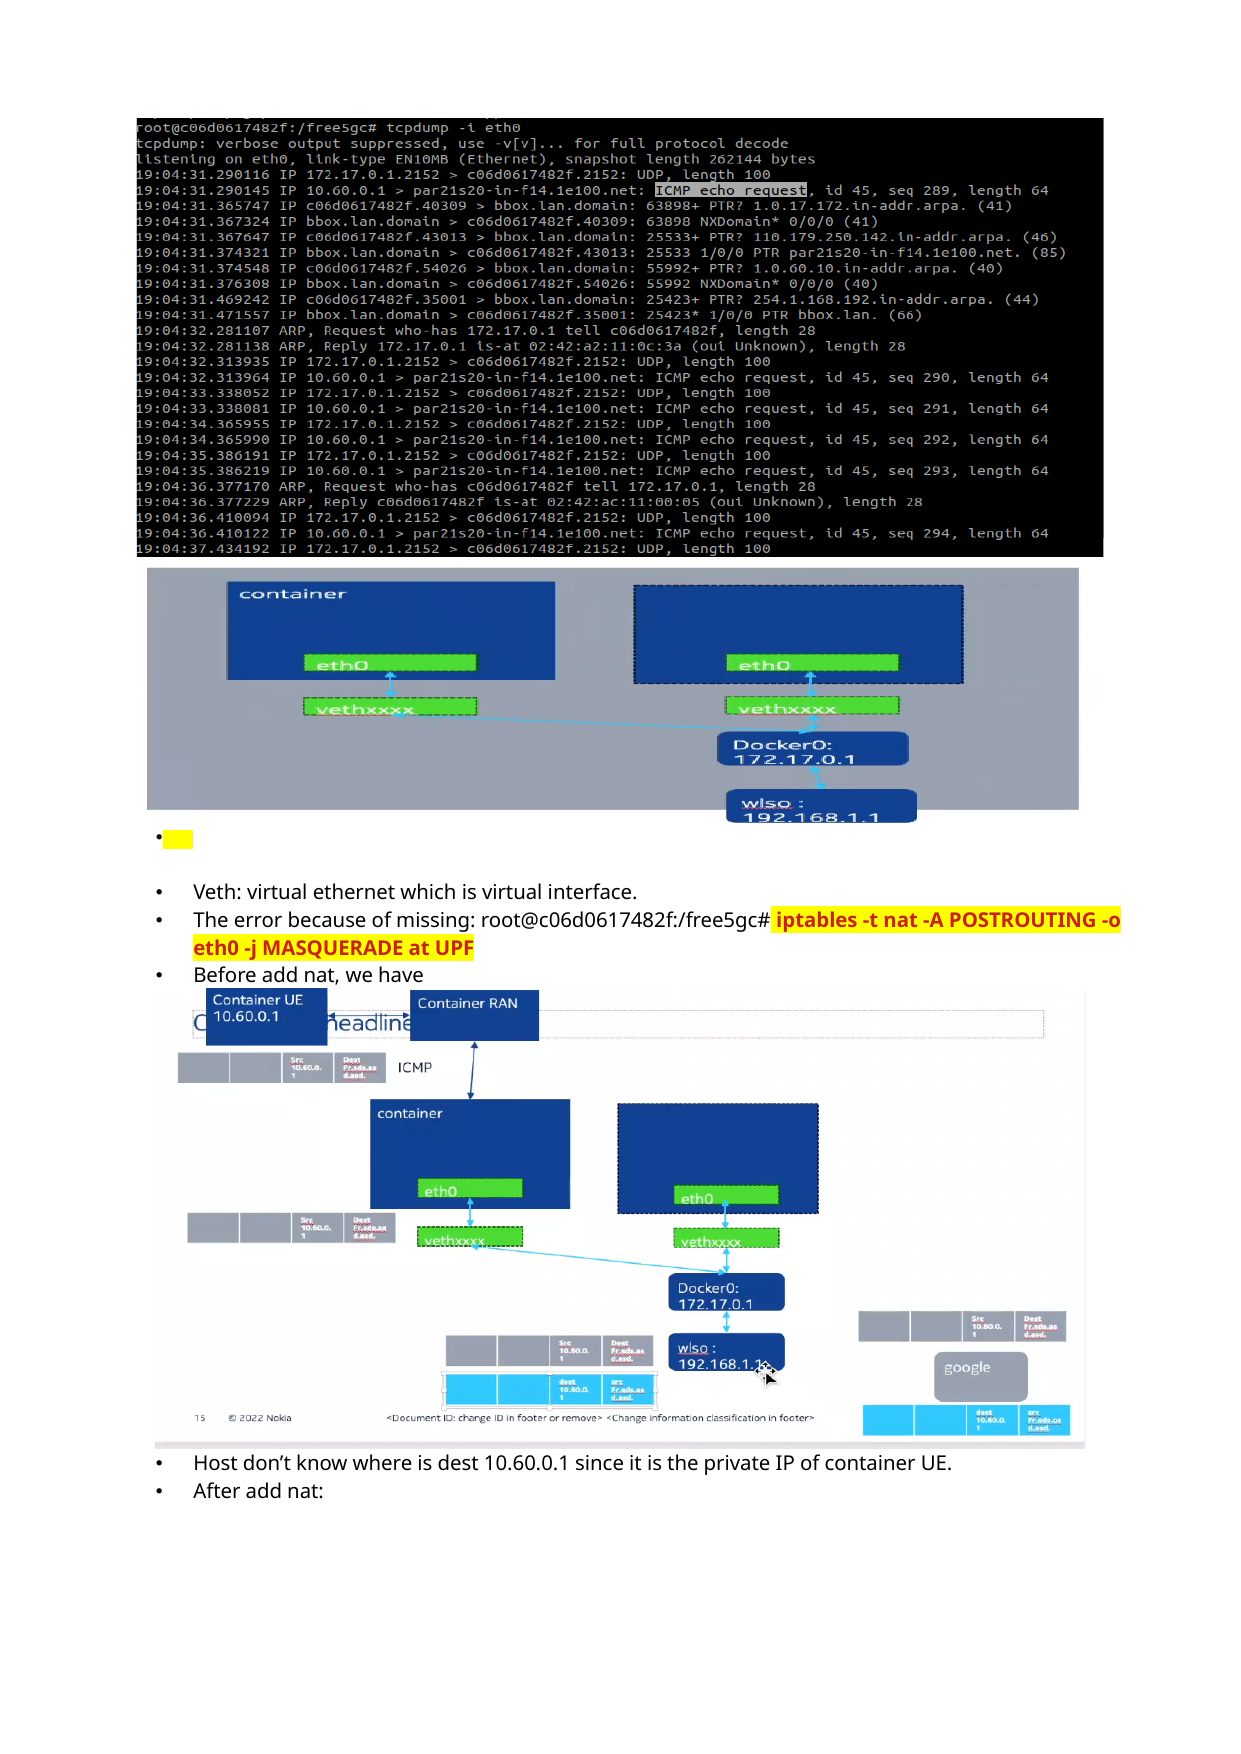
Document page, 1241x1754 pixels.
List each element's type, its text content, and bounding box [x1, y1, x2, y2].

list After add nat: [156, 1477, 1122, 1504]
picture [136, 118, 1104, 557]
list Host don’t know where is dest 10.60.0.1 since it is the private IP of container UE. [156, 989, 1122, 1477]
list The error because of missing: root@c06d0617482f:/free5gc# iptables -t nat -A POSTROUTING -o eth0 -j MASQUERADE at UPF [156, 906, 1122, 961]
picture [116, 560, 1120, 823]
list Before add nat, we have [156, 961, 1122, 989]
list Veth: virtual ethernet which is virtual interface. [156, 878, 1122, 906]
picture [154, 988, 1086, 1449]
